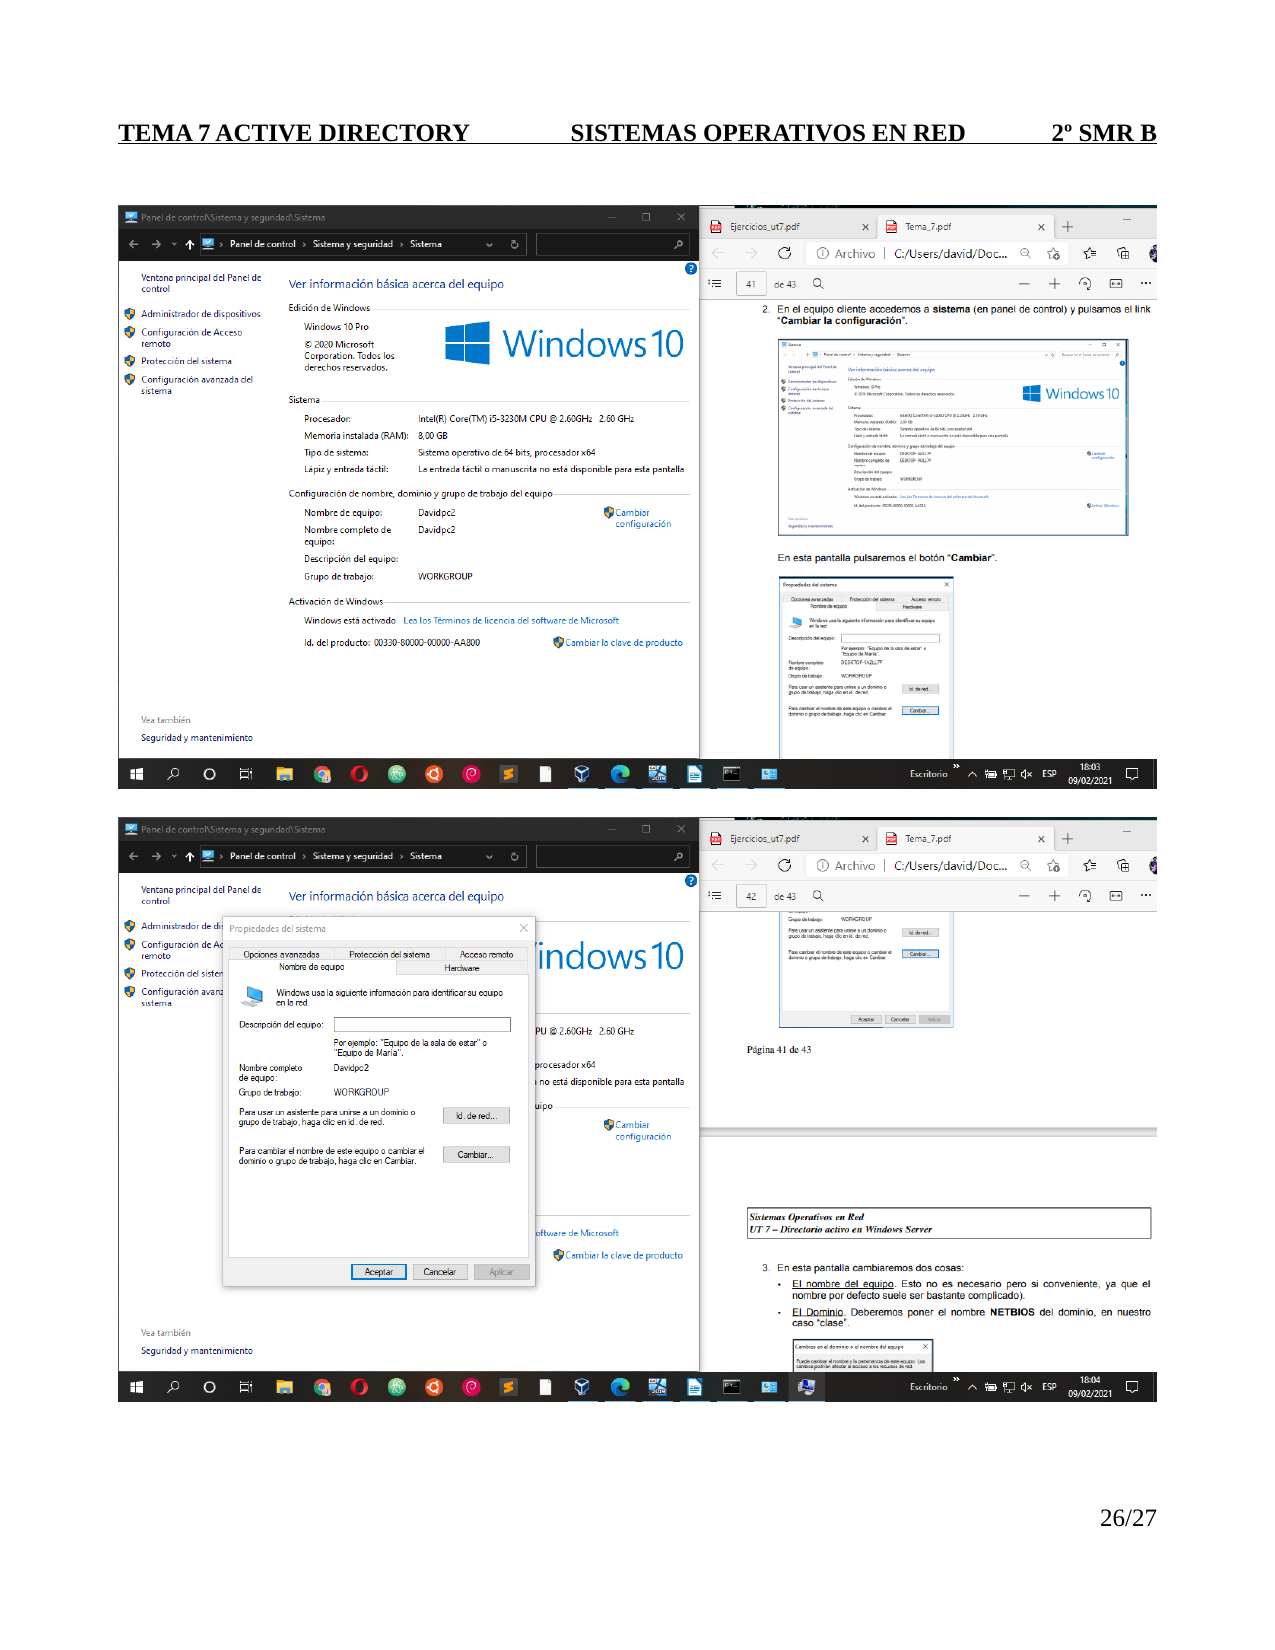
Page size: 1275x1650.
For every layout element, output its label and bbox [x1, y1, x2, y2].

picture [118, 205, 1157, 789]
picture [118, 817, 1157, 1402]
